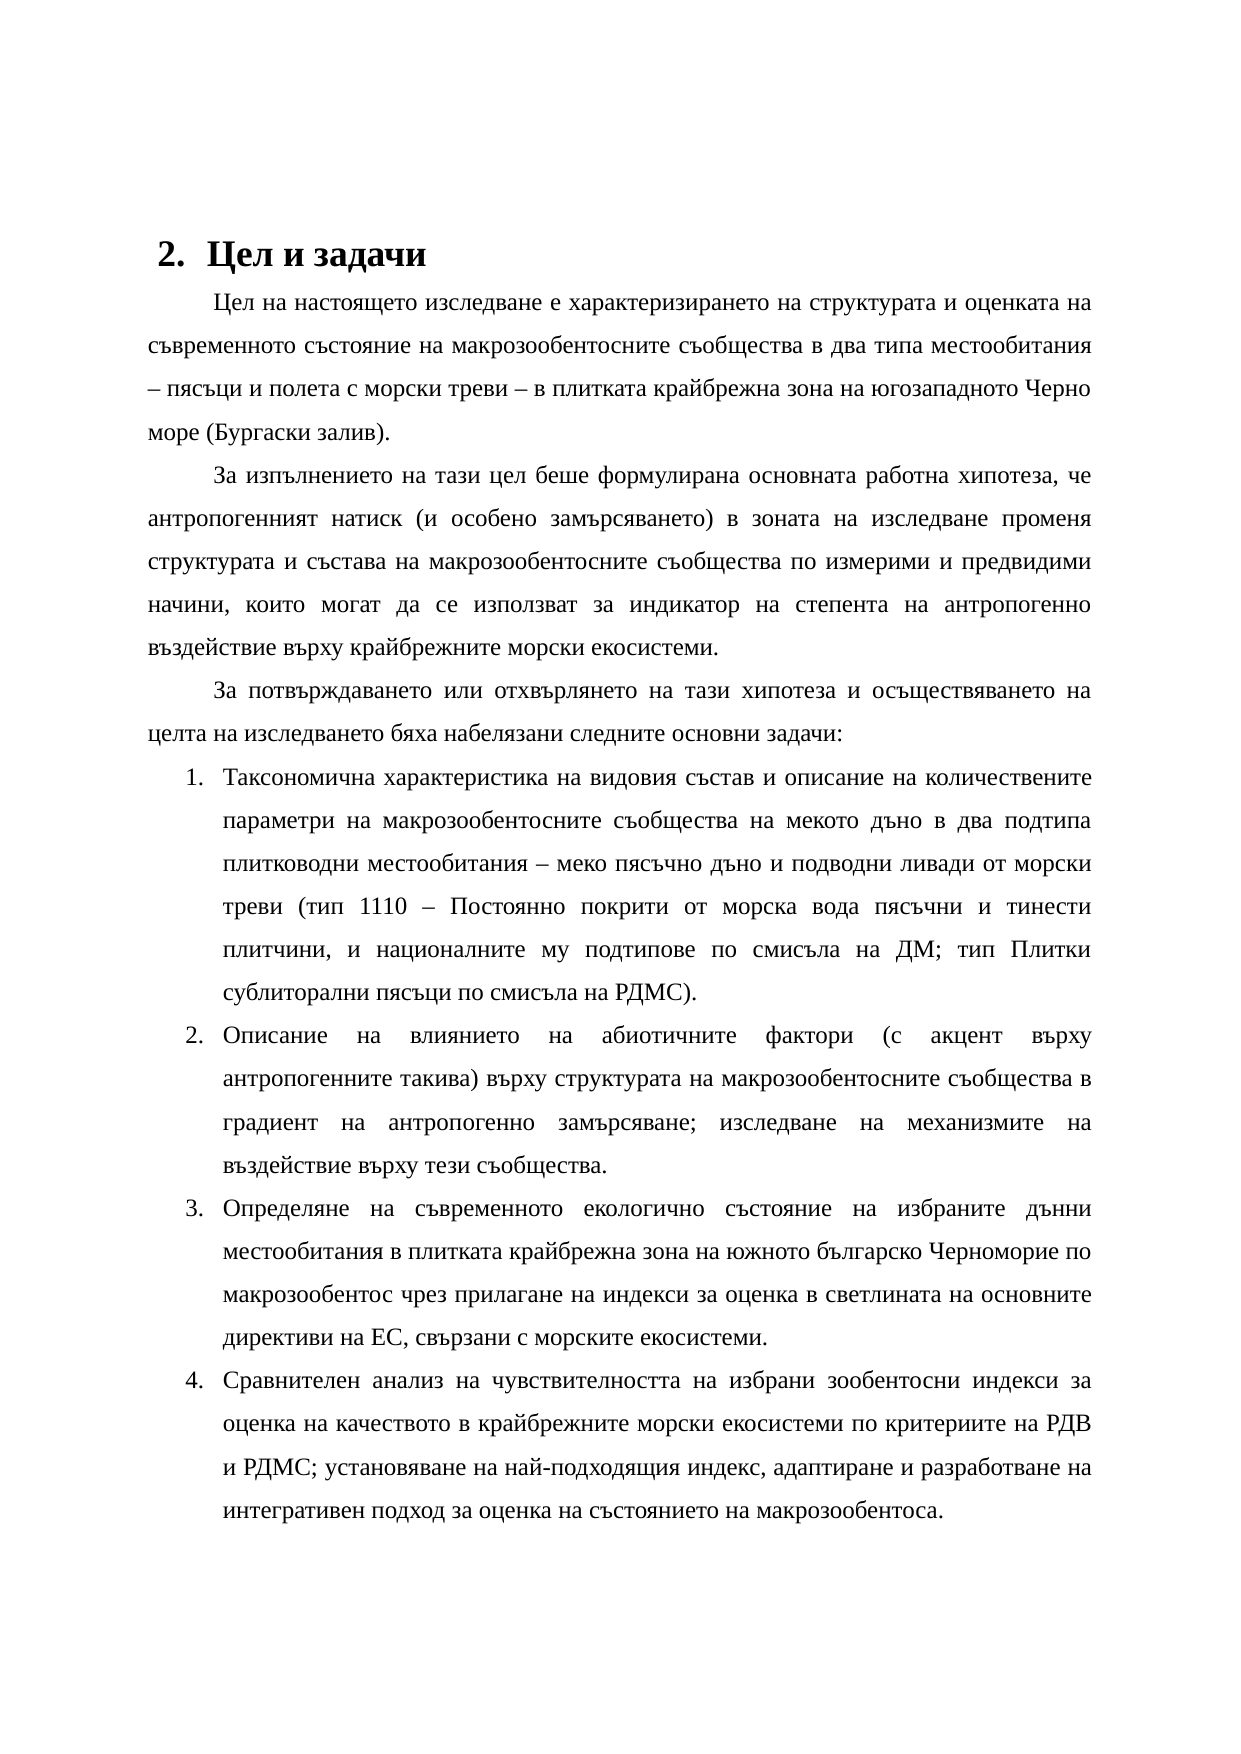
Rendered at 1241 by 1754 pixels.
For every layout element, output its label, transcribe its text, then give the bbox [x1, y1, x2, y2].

list Сравнителен анализ на чувствителността на избрани зообентосни индекси за оценка на качеството в крайбрежните морски екосистеми по критериите на РДВ и РДМС; установяване на най-подходящия индекс, адаптиране и разработване на интегративен подход за оценка на състоянието на макрозообентоса. [185, 1365, 1093, 1523]
subtitle Цел и задачи [185, 232, 1093, 275]
list Описание на влиянието на абиотичните фактори (с акцент върху антропогенните такива) върху структурата на макрозообентосните съобщества в градиент на антропогенно замърсяване; изследване на механизмите на въздействиe върху тези съобщества. [185, 1020, 1093, 1178]
list Определяне на съвременното екологично състояние на избраните дънни местообитания в плитката крайбрежна зона на южното българско Черноморие по макрозообентос чрез прилагане на индекси за оценка в светлината на основните директиви на ЕС, свързани с морските екосистеми. [185, 1193, 1093, 1351]
text За потвърждаването или отхвърлянето на тази хипотеза и осъществяването на целта на изследването бяха набелязани следните основни задачи: [148, 675, 1093, 747]
text За изпълнението на тази цел беше формулирана основната работна хипотеза, че антропогенният натиск (и особено замърсяването) в зоната на изследване променя структурата и състава на макрозообентосните съобщества по измерими и предвидими начини, които могат да се използват за индикатор на степента на антропогенно въздействие върху крайбрежните морски екосистеми. [148, 460, 1093, 661]
list Таксономична характеристика на видовия състав и описание на количествените параметри на макрозообентосните съобщества на мекото дъно в два подтипа плитководни местообитания – меко пясъчно дъно и подводни ливади от морски треви (тип 1110 – Постоянно покрити от морска вода пясъчни и тинести плитчини, и националните му подтипове по смисъла на ДМ; тип Плитки сублиторални пясъци по смисъла на РДМС). [185, 762, 1093, 1006]
text Цел на настоящето изследване е характеризирането на структурата и оценката на съвременното състояние на макрозообентосните съобщества в два типа местообитания – пясъци и полета с морски треви – в плитката крайбрежна зона на югозападното Черно море (Бургаски залив). [148, 287, 1093, 445]
